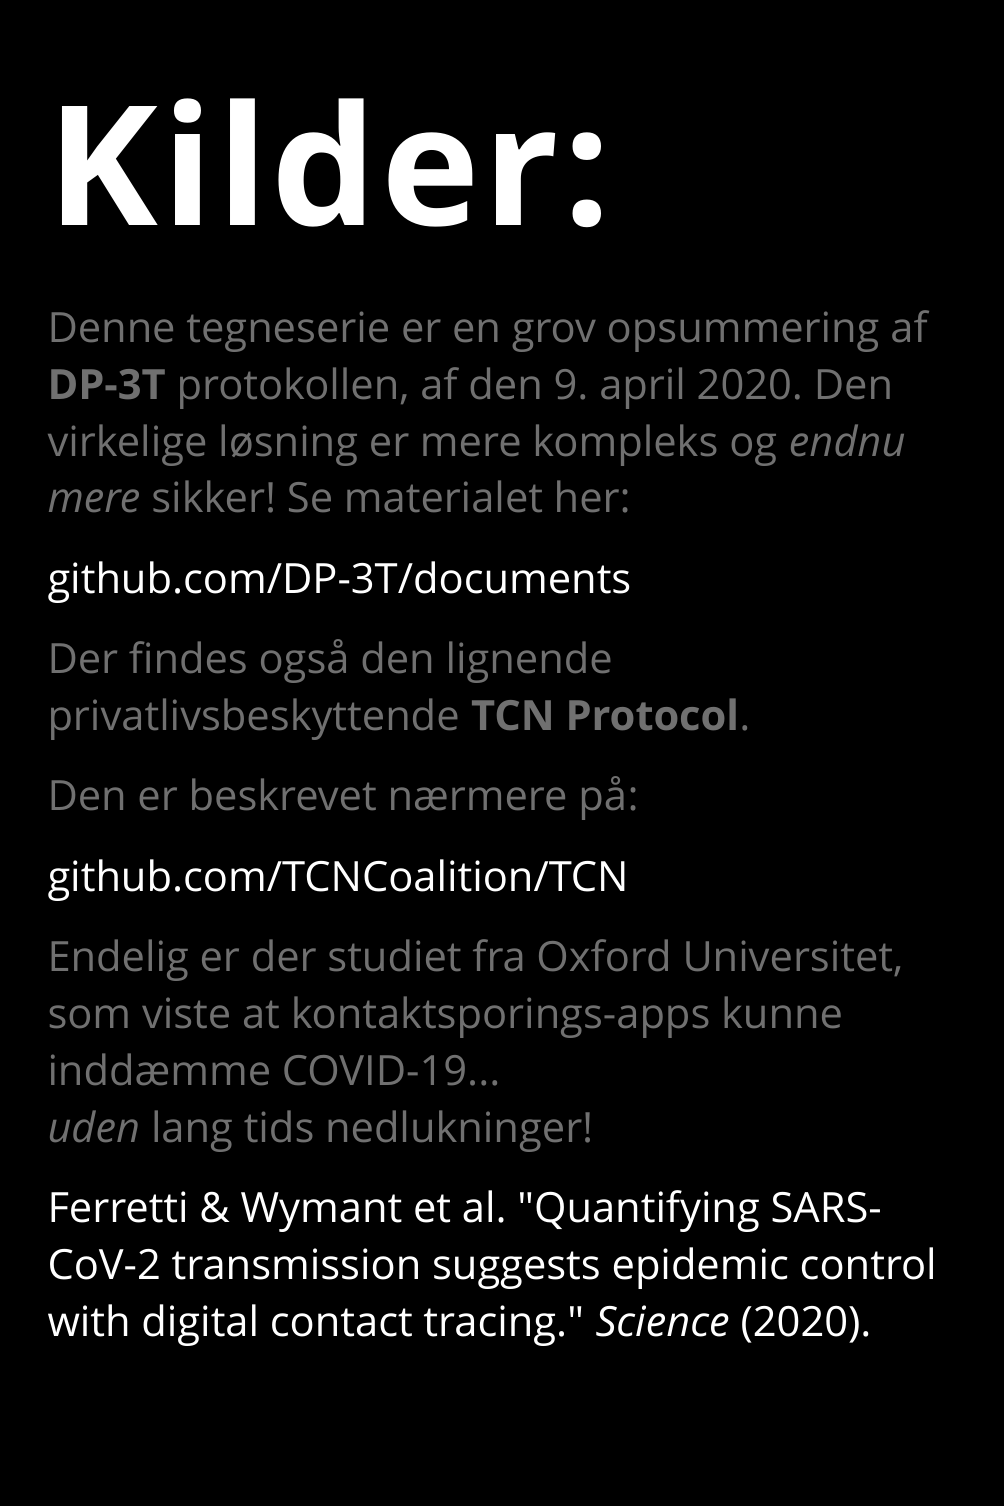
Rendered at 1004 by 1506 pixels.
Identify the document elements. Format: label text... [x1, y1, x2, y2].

text Ferretti & Wymant et al. "Quantifying SARS-CoV-2 transmission suggests epidemic control with digital contact tracing." Science (2020). [47, 1178, 957, 1348]
text Den er beskrevet nærmere på: [47, 766, 957, 823]
text Denne tegneserie er en grov opsummering af DP-3T protokollen, af den 9. april 2020. Den virkelige løsning er mere kompleks og endnu mere sikker! Se materialet her: [47, 298, 957, 525]
text github.com/TCNCoalition/TCN [47, 847, 957, 903]
text github.com/DP-3T/documents [47, 549, 957, 605]
text Kilder: [47, 47, 957, 274]
